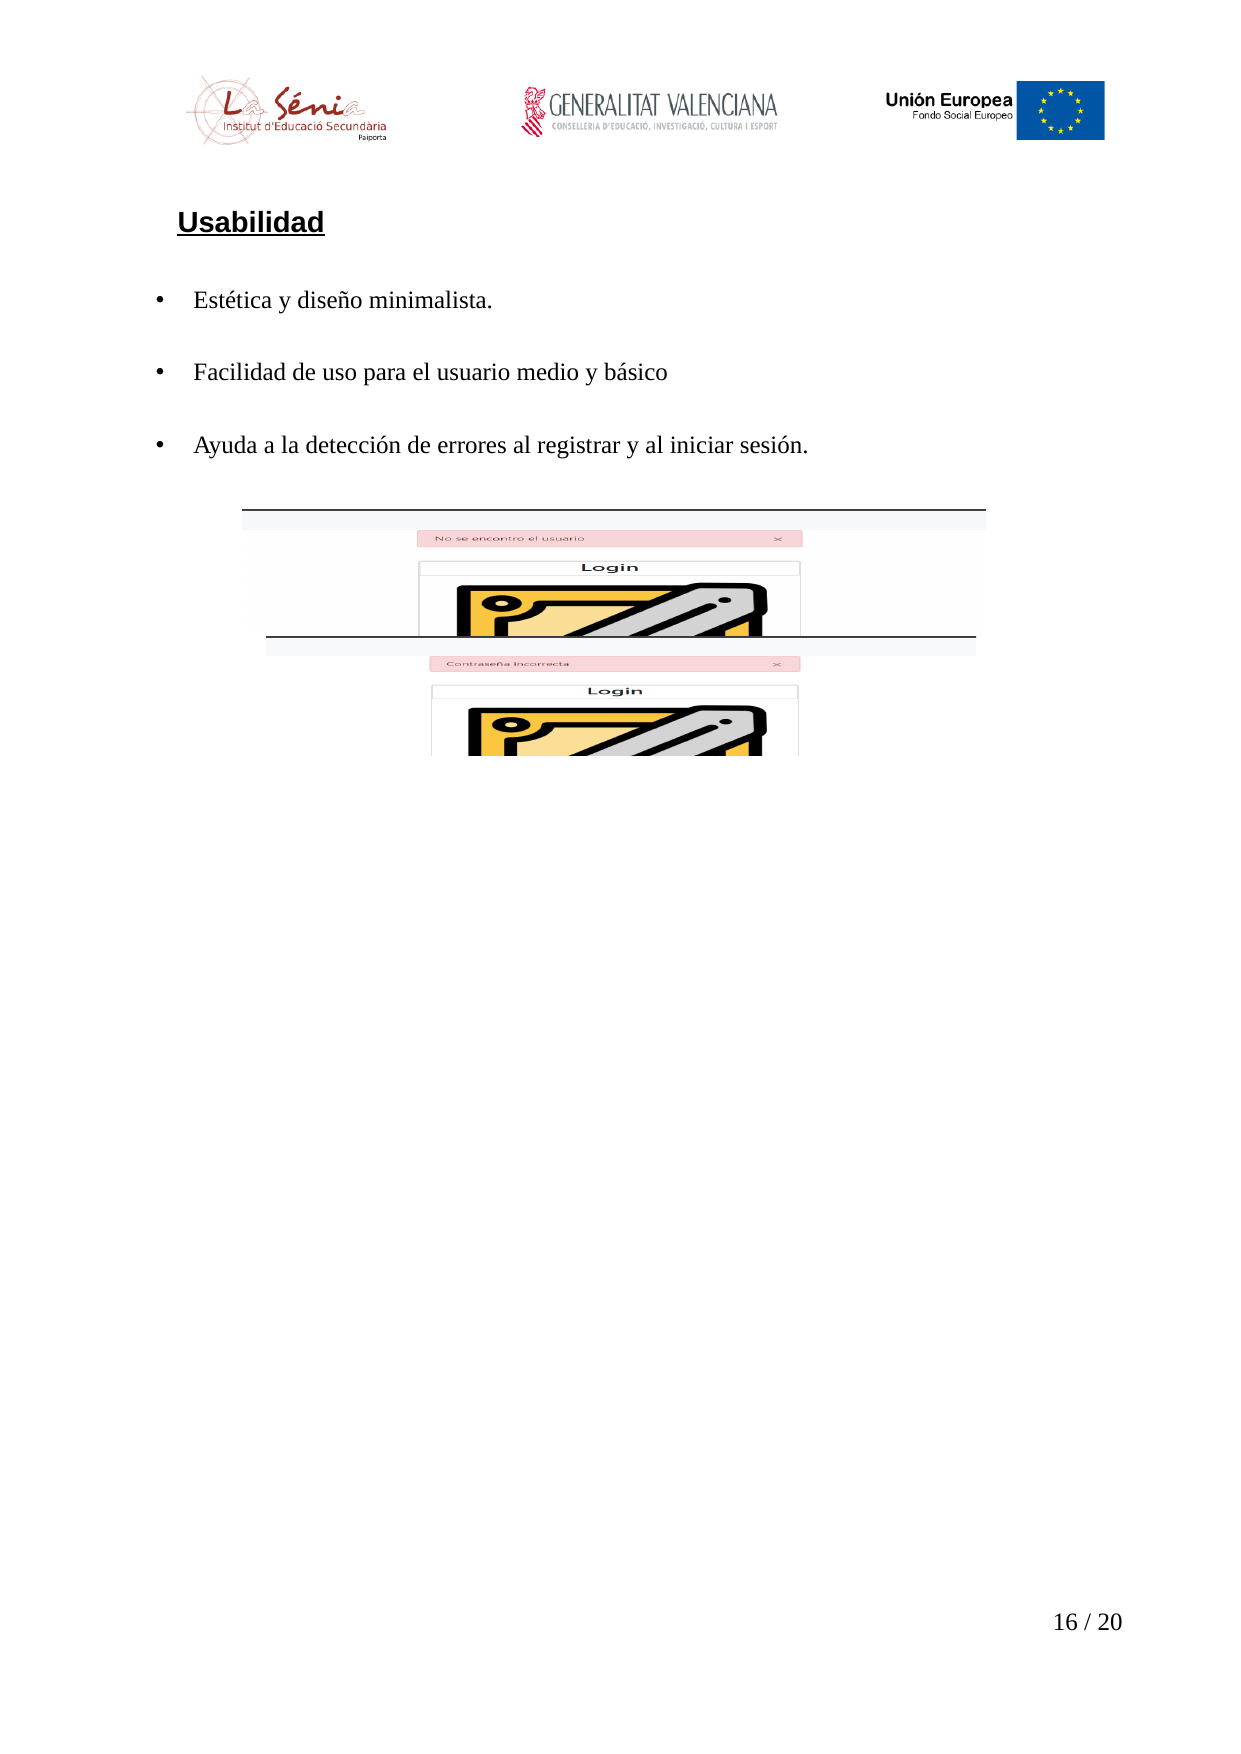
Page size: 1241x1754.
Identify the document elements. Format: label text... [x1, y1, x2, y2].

picture [242, 509, 987, 598]
subtitle Usabilidad [118, 205, 1122, 239]
list Ayuda a la detección de errores al registrar y al iniciar sesión. [156, 430, 1122, 459]
list Estética y diseño minimalista. [156, 285, 1122, 314]
picture [106, 56, 1111, 166]
list Facilidad de uso para el usuario medio y básico [156, 357, 1122, 386]
picture [266, 636, 977, 718]
